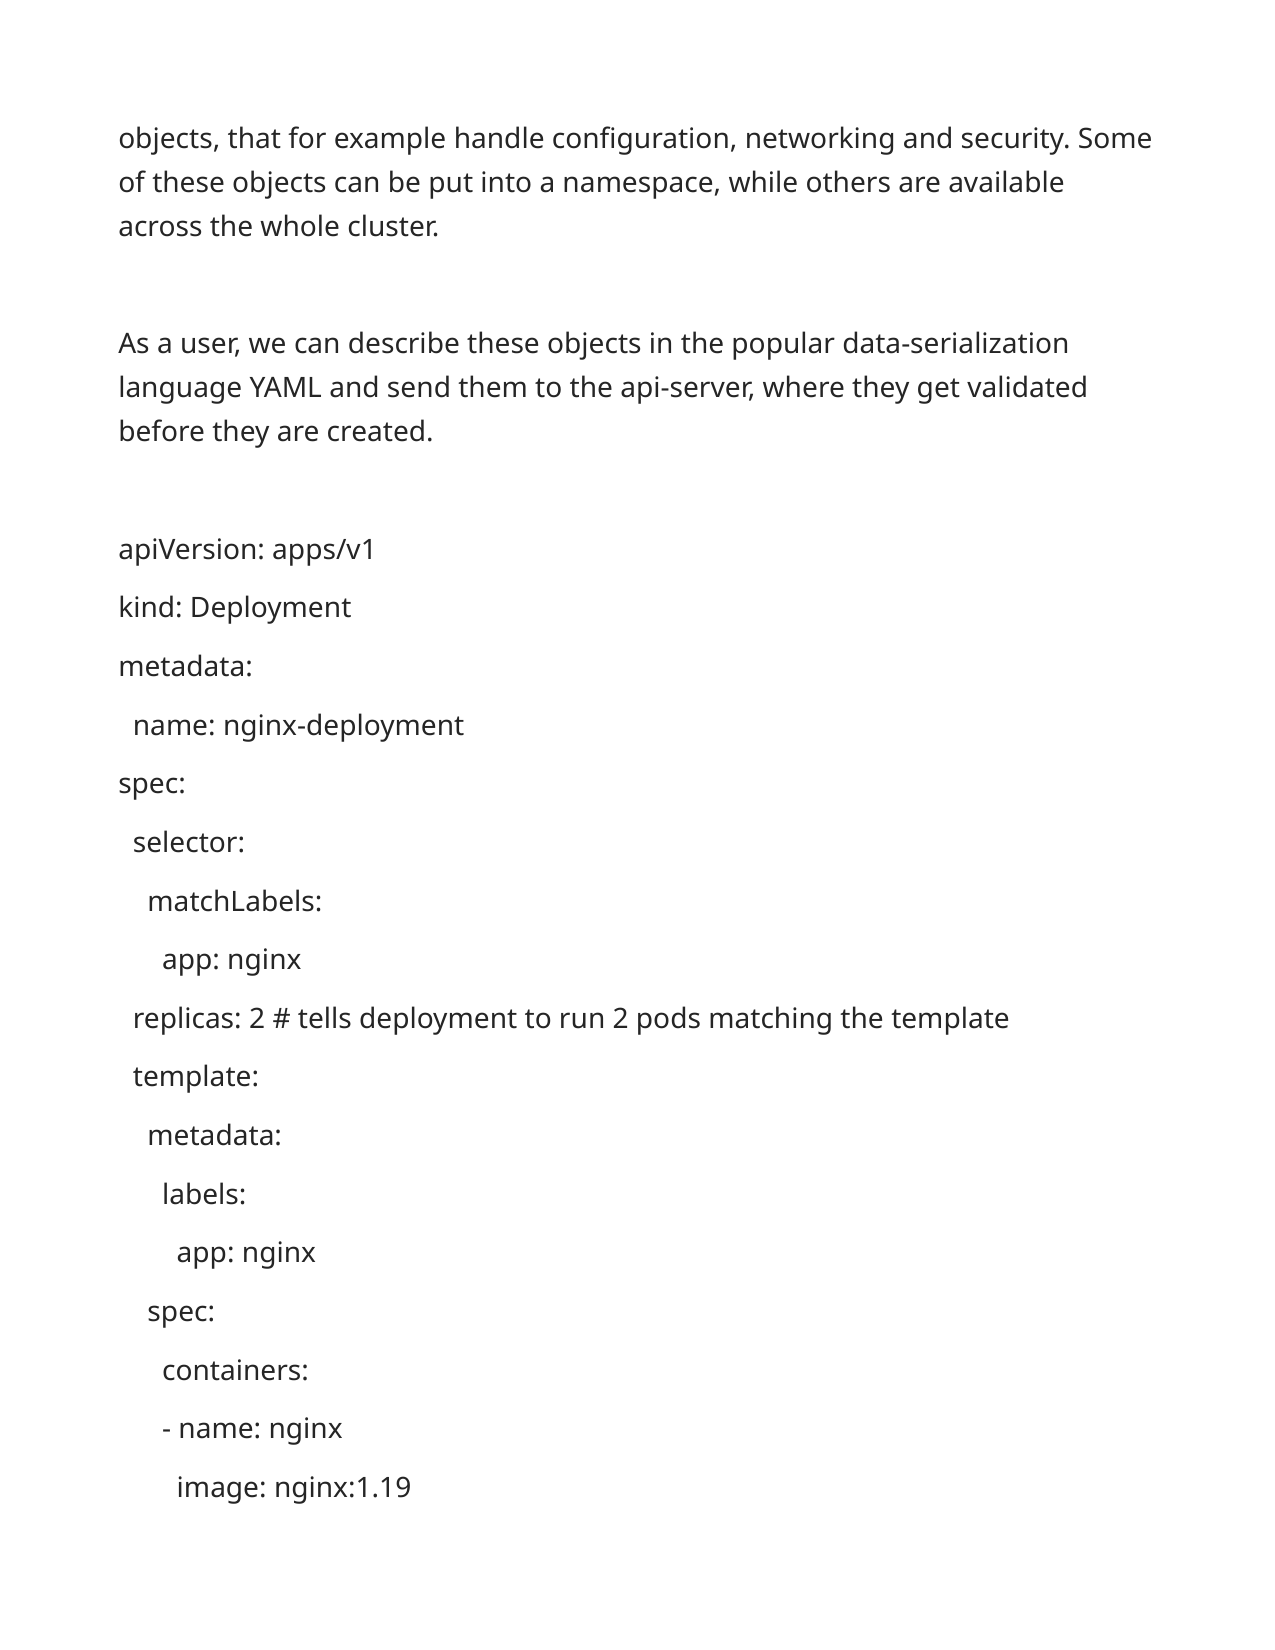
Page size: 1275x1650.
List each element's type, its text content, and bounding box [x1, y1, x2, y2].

text labels: [118, 1174, 1157, 1212]
text app: nginx [118, 939, 1157, 978]
text metadata: [118, 1115, 1157, 1154]
text matchLabels: [118, 881, 1157, 919]
text image: nginx:1.19 [118, 1467, 1157, 1506]
text metadata: [118, 646, 1157, 684]
text name: nginx-deployment [118, 705, 1157, 743]
text app: nginx [118, 1233, 1157, 1271]
text spec: [118, 1291, 1157, 1330]
text kind: Deployment [118, 588, 1157, 626]
text replicas: 2 # tells deployment to run 2 pods matching the template [118, 998, 1157, 1036]
text - name: nginx [118, 1409, 1157, 1447]
text As a user, we can describe these objects in the popular data-serialization language YAML and send them to the api-server, where they get validated before they are created. [118, 323, 1157, 450]
text containers: [118, 1350, 1157, 1388]
text template: [118, 1057, 1157, 1095]
text selector: [118, 822, 1157, 861]
text objects, that for example handle configuration, networking and security. Some of these objects can be put into a namespace, while others are available across the whole cluster. [118, 118, 1157, 244]
text apiVersion: apps/v1 [118, 529, 1157, 567]
text spec: [118, 763, 1157, 802]
